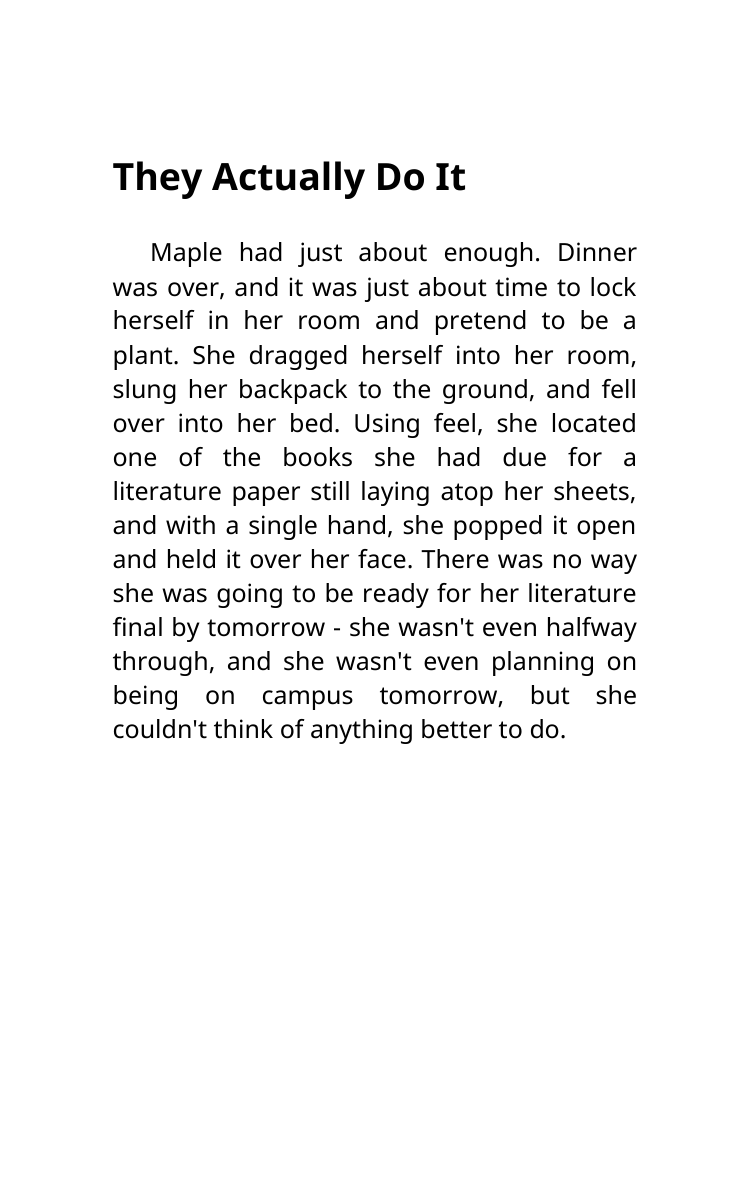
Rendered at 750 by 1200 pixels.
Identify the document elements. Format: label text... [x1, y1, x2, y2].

subtitle They Actually Do It [112, 150, 637, 201]
text Maple had just about enough. Dinner was over, and it was just about time to lock herself in her room and pretend to be a plant. She dragged herself into her room, slung her backpack to the ground, and fell over into her bed. Using feel, she located one of the books she had due for a literature paper still laying atop her sheets, and with a single hand, she popped it open and held it over her face. There was no way she was going to be ready for her literature final by tomorrow - she wasn't even halfway through, and she wasn't even planning on being on campus tomorrow, but she couldn't think of anything better to do. [112, 235, 637, 746]
